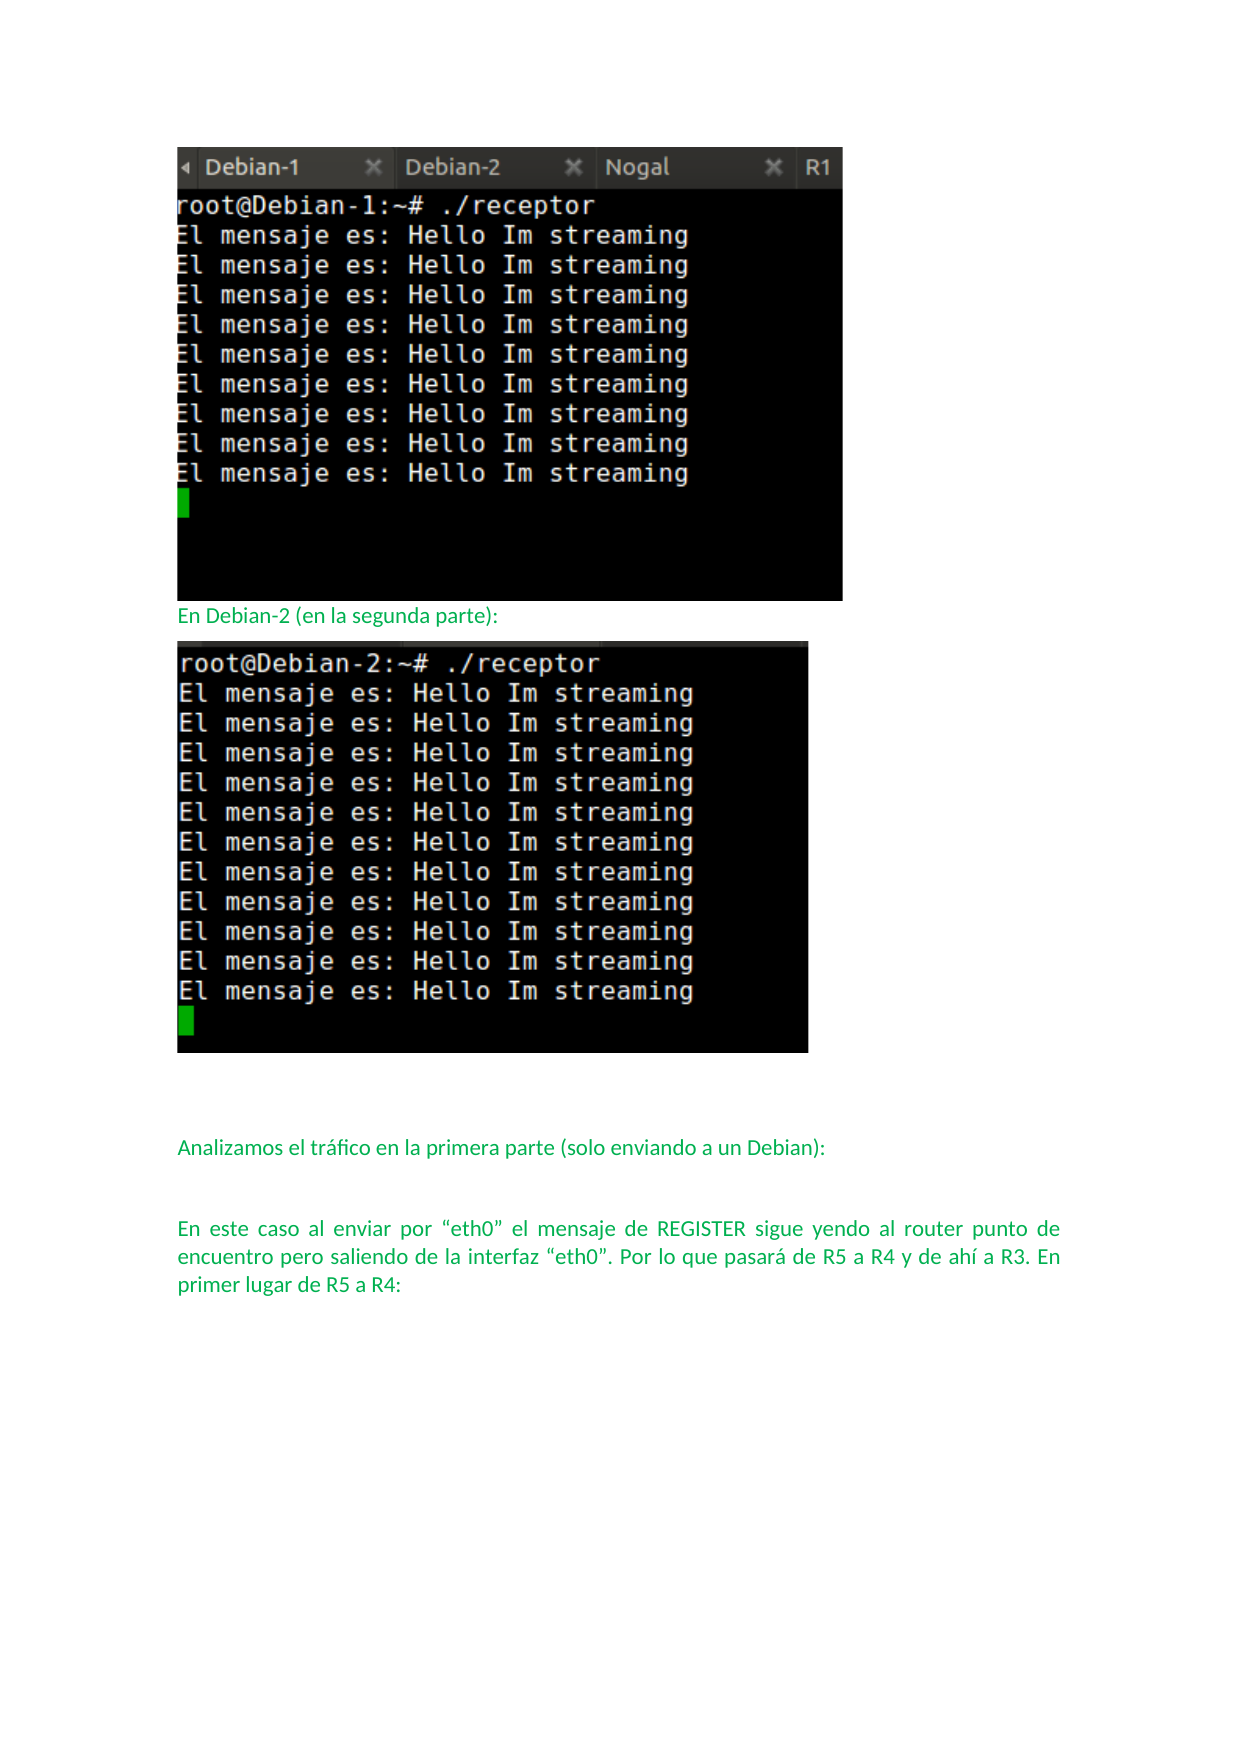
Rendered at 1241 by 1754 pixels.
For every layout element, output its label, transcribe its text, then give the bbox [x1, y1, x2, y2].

text En este caso al enviar por “eth0” el mensaje de REGISTER sigue yendo al router punto de encuentro pero saliendo de la interfaz “eth0”. Por lo que pasará de R5 a R4 y de ahí a R3. En primer lugar de R5 a R4: [177, 1214, 1063, 1298]
text En Debian-2 (en la segunda parte): [177, 148, 1063, 629]
text Analizamos el tráfico en la primera parte (solo enviando a un Debian): [177, 1133, 1063, 1161]
picture [177, 641, 809, 1053]
picture [177, 147, 843, 601]
